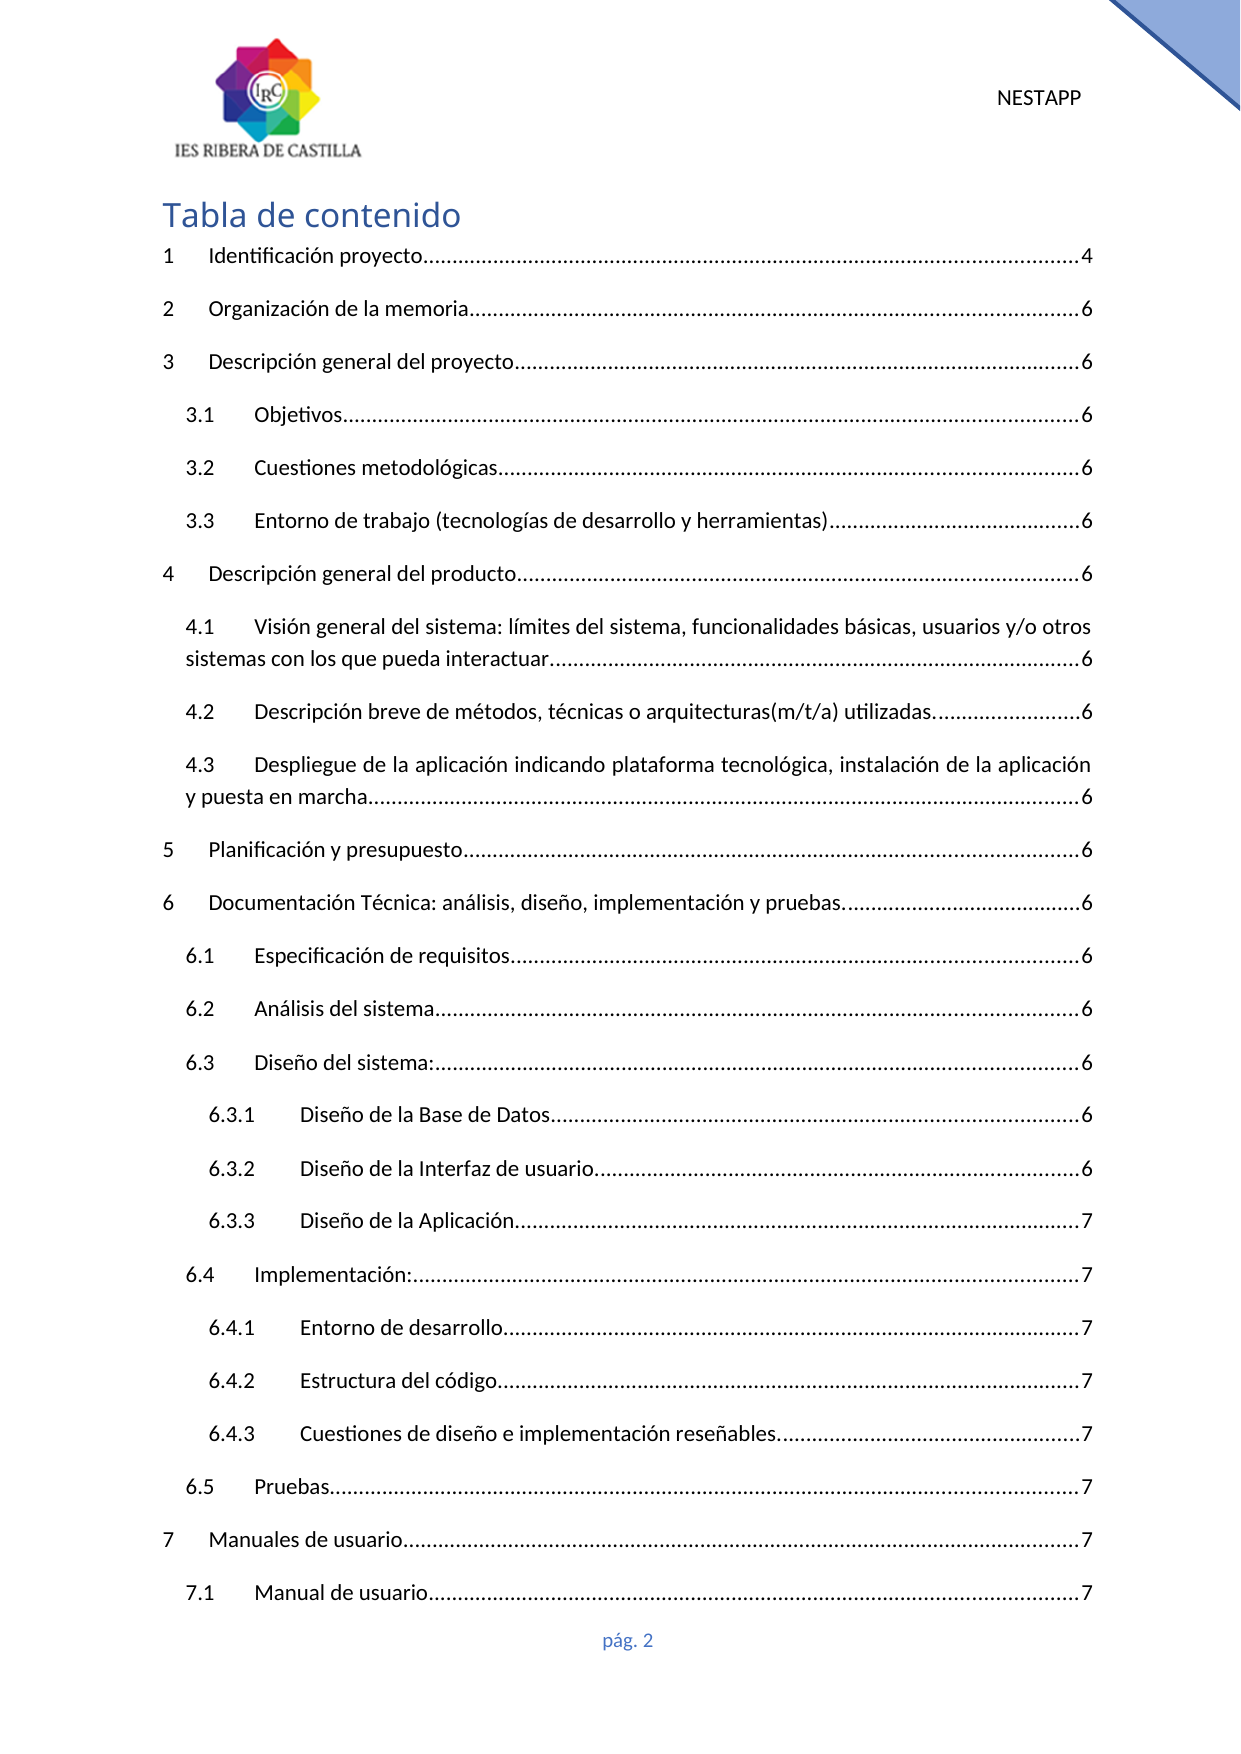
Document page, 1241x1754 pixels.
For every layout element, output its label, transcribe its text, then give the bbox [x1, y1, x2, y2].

text 4.1 Visión general del sistema: límites del sistema, funcionalidades básicas, usuarios y/o otros sistemas con los que pueda interactuar. 6 [185, 612, 1093, 672]
text 6.1 Especificación de requisitos 6 [185, 942, 1093, 969]
text 3.3 Entorno de trabajo (tecnologías de desarrollo y herramientas) 6 [185, 506, 1093, 534]
text 6.4.1 Entorno de desarrollo. 7 [208, 1313, 1093, 1341]
text 6.3.3 Diseño de la Aplicación. 7 [208, 1207, 1093, 1235]
text 4.3 Despliegue de la aplicación indicando plataforma tecnológica, instalación de la aplicación y puesta en marcha 6 [185, 750, 1093, 811]
text 4.2 Descripción breve de métodos, técnicas o arquitecturas(m/t/a) utilizadas. 6 [185, 697, 1093, 725]
text 7 Manuales de usuario 7 [162, 1525, 1093, 1553]
text 6 Documentación Técnica: análisis, diseño, implementación y pruebas. 6 [162, 888, 1093, 917]
picture [173, 29, 366, 164]
text 6.4 Implementación: 7 [185, 1260, 1093, 1288]
text 6.3.1 Diseño de la Base de Datos 6 [208, 1101, 1093, 1129]
text 6.3 Diseño del sistema: 6 [185, 1048, 1093, 1076]
text 7.1 Manual de usuario 7 [185, 1578, 1093, 1606]
text 3 Descripción general del proyecto 6 [162, 347, 1093, 375]
text 6.4.2 Estructura del código. 7 [208, 1366, 1093, 1394]
text 1 Identificación proyecto 4 [162, 241, 1093, 269]
text 6.3.2 Diseño de la Interfaz de usuario. 6 [208, 1154, 1093, 1182]
text 3.2 Cuestiones metodológicas 6 [185, 453, 1093, 481]
text 3.1 Objetivos 6 [185, 400, 1093, 428]
text 6.4.3 Cuestiones de diseño e implementación reseñables. 7 [208, 1419, 1093, 1447]
text 4 Descripción general del producto 6 [162, 559, 1093, 587]
subtitle Tabla de contenido [162, 192, 1093, 237]
text 2 Organización de la memoria 6 [162, 294, 1093, 322]
text 5 Planificación y presupuesto 6 [162, 836, 1093, 863]
text 6.5 Pruebas. 7 [185, 1472, 1093, 1500]
text 6.2 Análisis del sistema 6 [185, 994, 1093, 1023]
